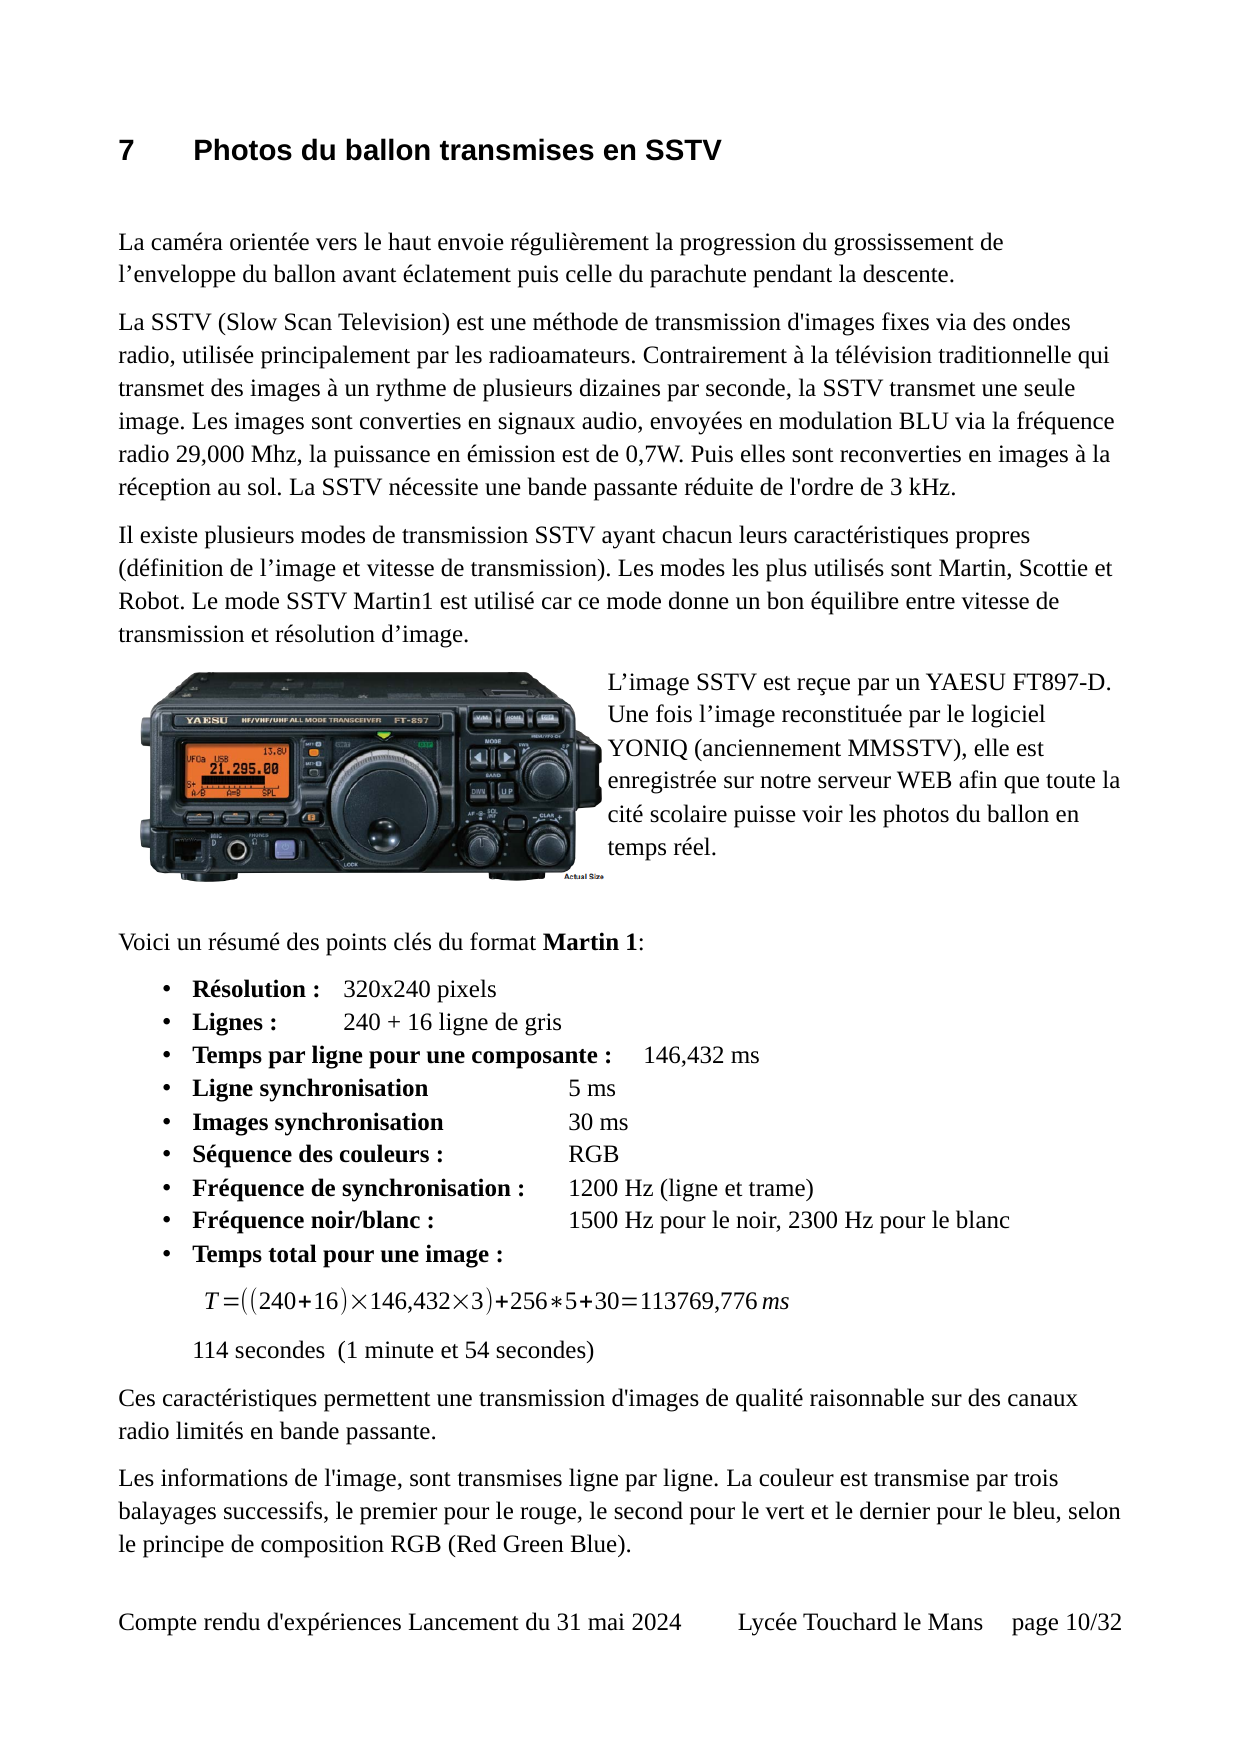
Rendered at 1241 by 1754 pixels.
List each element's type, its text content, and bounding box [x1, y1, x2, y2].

list Images synchronisation 30 ms [162, 1107, 1122, 1135]
list Temps total pour une image : [162, 1239, 1122, 1267]
text Les informations de l'image, sont transmises ligne par ligne. La couleur est transmise par trois balayages successifs, le premier pour le rouge, le second pour le vert et le dernier pour le bleu, selon le principe de composition RGB (Red Green Blue). [118, 1463, 1122, 1558]
list Fréquence noir/blanc : 1500 Hz pour le noir, 2300 Hz pour le blanc [162, 1206, 1122, 1234]
list Lignes : 240 + 16 ligne de gris [162, 1007, 1122, 1036]
list Temps par ligne pour une composante : 146,432 ms [162, 1041, 1122, 1069]
text Voici un résumé des points clés du format Martin 1: [118, 927, 1122, 956]
list Fréquence de synchronisation : 1200 Hz (ligne et trame) [162, 1173, 1122, 1201]
text Il existe plusieurs modes de transmission SSTV ayant chacun leurs caractéristiques propres (définition de l’image et vitesse de transmission). Les modes les plus utilisés sont Martin, Scottie et Robot. Le mode SSTV Martin1 est utilisé car ce mode donne un bon équilibre entre vitesse de transmission et résolution d’image. [118, 520, 1122, 648]
text L’image SSTV est reçue par un YAESU FT897-D. Une fois l’image reconstituée par le logiciel YONIQ (anciennement MMSSTV), elle est enregistrée sur notre serveur WEB afin que toute la cité scolaire puisse voir les photos du ballon en temps réel. [608, 667, 1122, 860]
list Ligne synchronisation 5 ms [162, 1073, 1122, 1102]
list 114 secondes (1 minute et 54 secondes) [162, 1335, 1122, 1364]
text La caméra orientée vers le haut envoie régulièrement la progression du grossissement de l’enveloppe du ballon avant éclatement puis celle du parachute pendant la descente. [118, 227, 1122, 288]
list Séquence des couleurs : RGB [162, 1139, 1122, 1168]
subtitle Photos du ballon transmises en SSTV [118, 133, 1122, 166]
picture [125, 666, 608, 885]
text La SSTV (Slow Scan Television) est une méthode de transmission d'images fixes via des ondes radio, utilisée principalement par les radioamateurs. Contrairement à la télévision traditionnelle qui transmet des images à un rythme de plusieurs dizaines par seconde, la SSTV transmet une seule image. Les images sont converties en signaux audio, envoyées en modulation BLU via la fréquence radio 29,000 Mhz, la puissance en émission est de 0,7W. Puis elles sont reconverties en images à la réception au sol. La SSTV nécessite une bande passante réduite de l'ordre de 3 kHz. [118, 307, 1122, 501]
list Résolution : 320x240 pixels [162, 974, 1122, 1003]
text Ces caractéristiques permettent une transmission d'images de qualité raisonnable sur des canaux radio limités en bande passante. [118, 1383, 1122, 1444]
